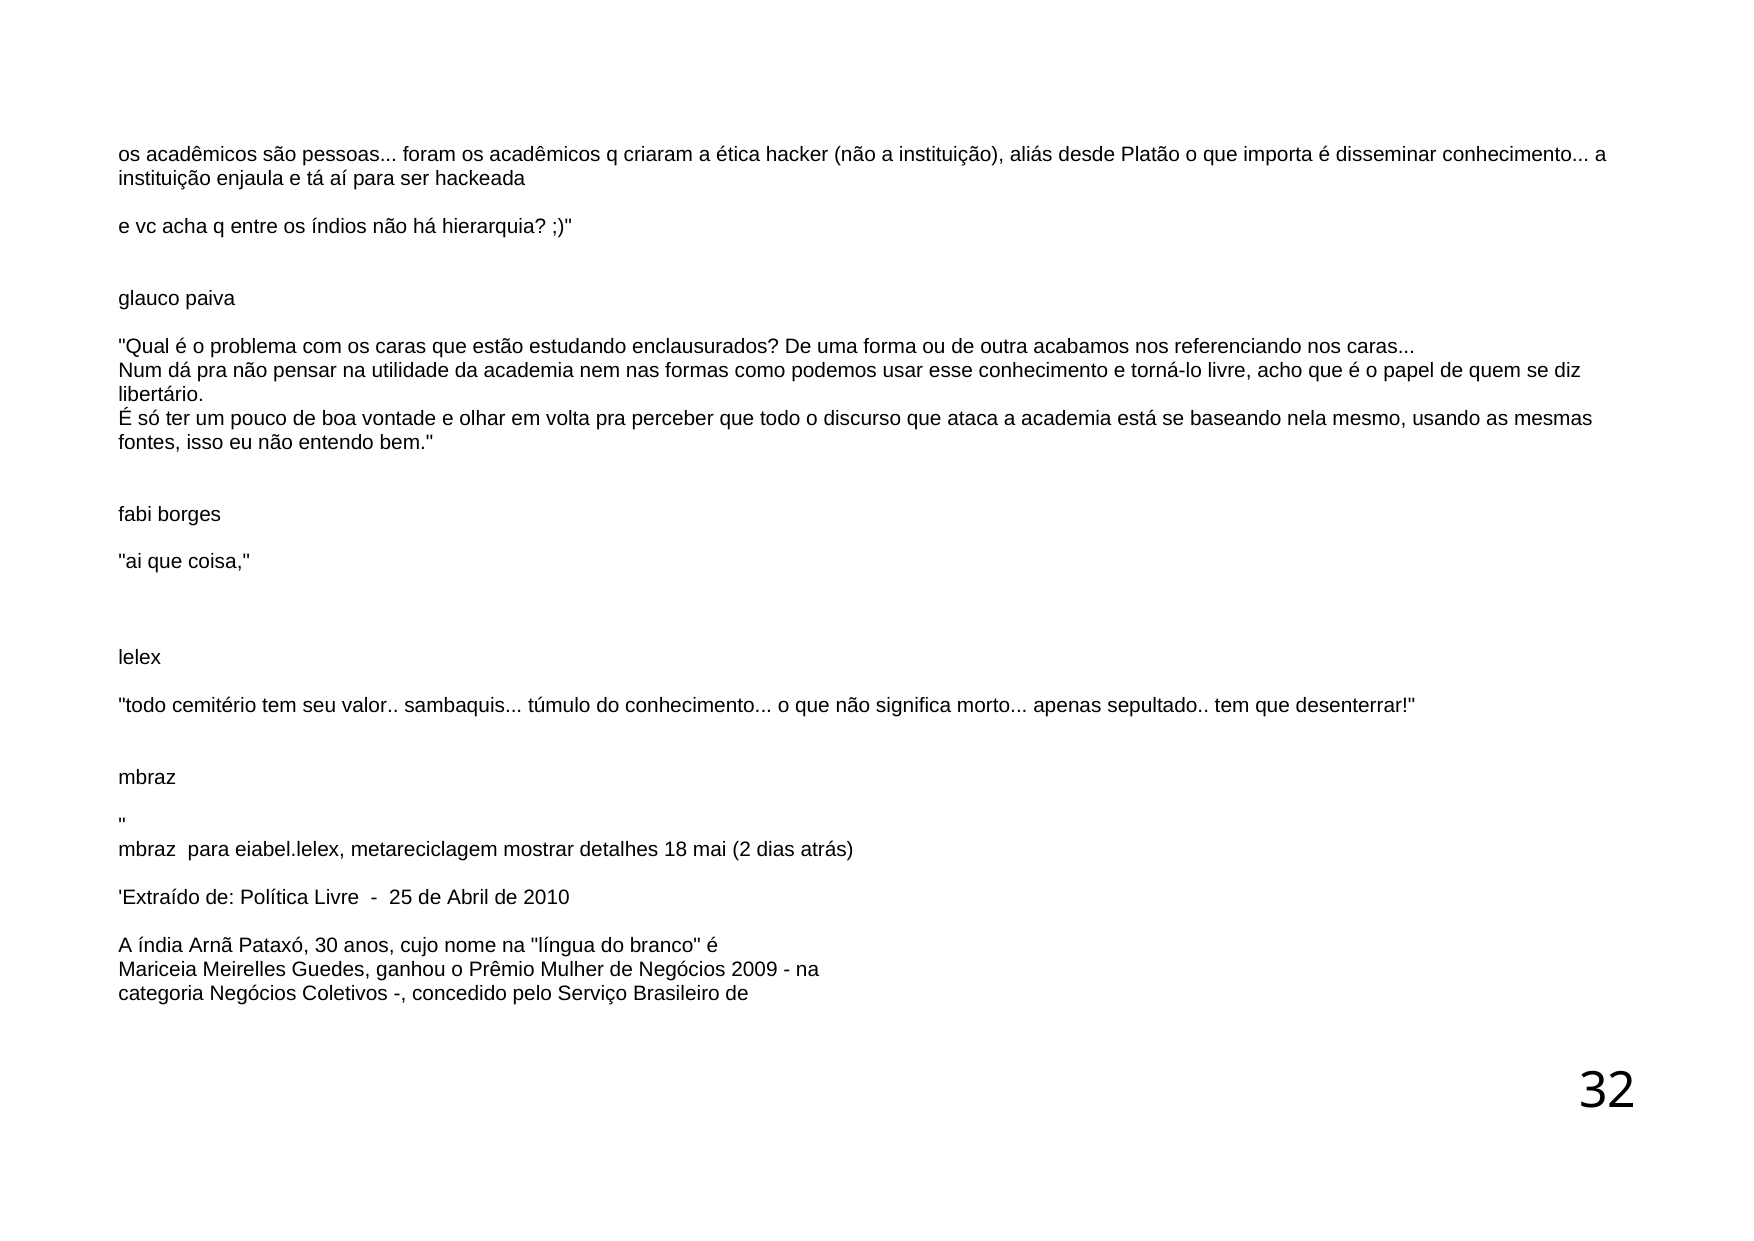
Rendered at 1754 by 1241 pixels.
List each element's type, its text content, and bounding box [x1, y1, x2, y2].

text 'Extraído de: Política Livre - 25 de Abril de 2010 [118, 885, 1636, 909]
text " [118, 813, 1636, 837]
text lelex [118, 645, 1636, 669]
text "todo cemitério tem seu valor.. sambaquis... túmulo do conhecimento... o que não significa morto... apenas sepultado.. tem que desenterrar!" [118, 693, 1636, 717]
text e vc acha q entre os índios não há hierarquia? ;)" [118, 214, 1636, 238]
text mbraz [118, 765, 1636, 789]
text "ai que coisa," [118, 549, 1636, 573]
text É só ter um pouco de boa vontade e olhar em volta pra perceber que todo o discurso que ataca a academia está se baseando nela mesmo, usando as mesmas fontes, isso eu não entendo bem." [118, 406, 1636, 453]
text categoria Negócios Coletivos -, concedido pelo Serviço Brasileiro de [118, 981, 1636, 1004]
text Num dá pra não pensar na utilidade da academia nem nas formas como podemos usar esse conhecimento e torná-lo livre, acho que é o papel de quem se diz libertário. [118, 358, 1636, 406]
text fabi borges [118, 501, 1636, 525]
text glauco paiva [118, 286, 1636, 310]
text "Qual é o problema com os caras que estão estudando enclausurados? De uma forma ou de outra acabamos nos referenciando nos caras... [118, 334, 1636, 358]
text Mariceia Meirelles Guedes, ganhou o Prêmio Mulher de Negócios 2009 - na [118, 957, 1636, 981]
text os acadêmicos são pessoas... foram os acadêmicos q criaram a ética hacker (não a instituição), aliás desde Platão o que importa é disseminar conhecimento... a instituição enjaula e tá aí para ser hackeada [118, 142, 1636, 190]
text mbraz para eiabel.lelex, metareciclagem mostrar detalhes 18 mai (2 dias atrás) [118, 837, 1636, 861]
text A índia Arnã Pataxó, 30 anos, cujo nome na "língua do branco" é [118, 933, 1636, 957]
